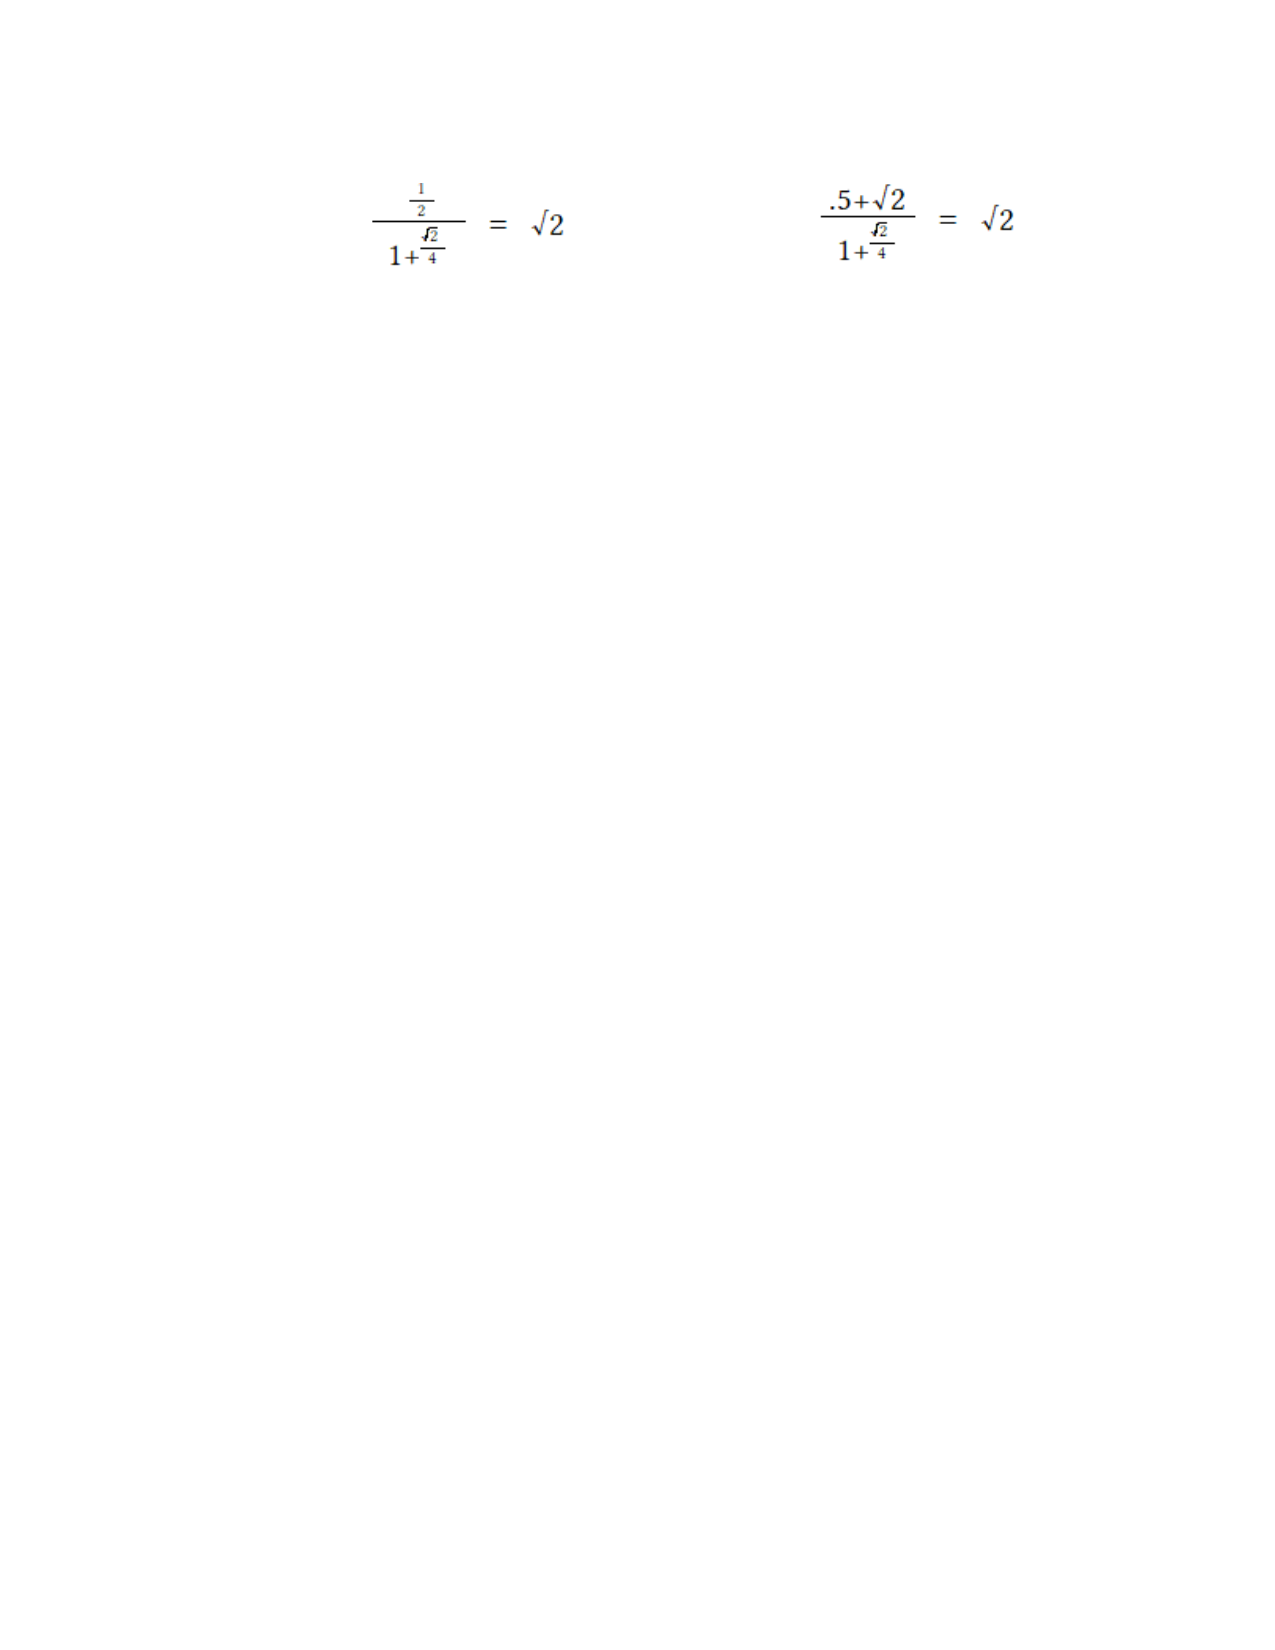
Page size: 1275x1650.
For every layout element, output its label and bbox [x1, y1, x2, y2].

picture [372, 183, 568, 270]
picture [818, 183, 1018, 276]
